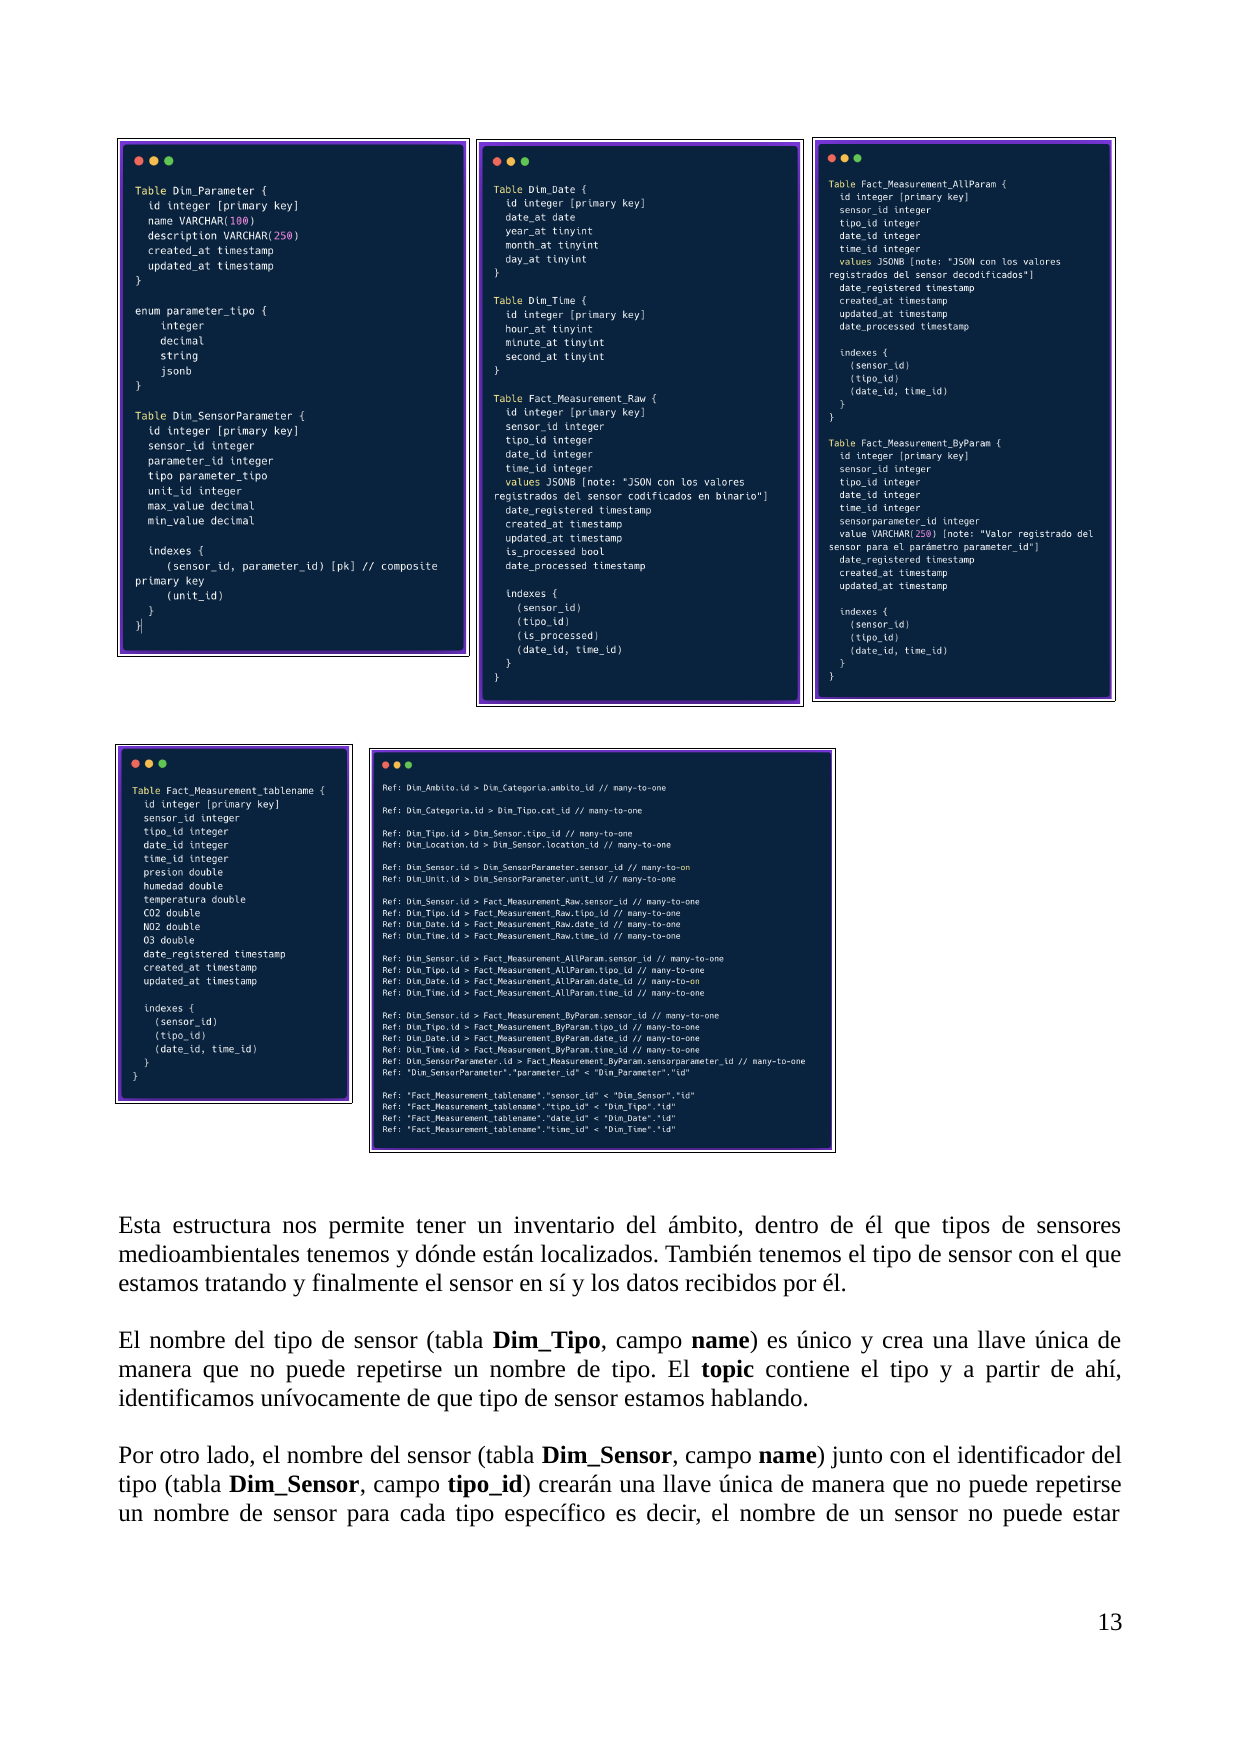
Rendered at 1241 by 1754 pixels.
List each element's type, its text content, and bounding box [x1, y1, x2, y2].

text El nombre del tipo de sensor (tabla Dim_Tipo, campo name) es único y crea una llave única de manera que no puede repetirse un nombre de tipo. El topic contiene el tipo y a partir de ahí, identificamos unívocamente de que tipo de sensor estamos hablando. [118, 1326, 1122, 1412]
picture [118, 746, 350, 1101]
picture [815, 140, 1112, 699]
picture [478, 142, 801, 704]
text Por otro lado, el nombre del sensor (tabla Dim_Sensor, campo name) junto con el identificador del tipo (tabla Dim_Sensor, campo tipo_id) crearán una llave única de manera que no puede repetirse un nombre de sensor para cada tipo específico es decir, el nombre de un sensor no puede estar [118, 1441, 1122, 1527]
picture [371, 750, 832, 1150]
picture [119, 141, 467, 654]
text Esta estructura nos permite tener un inventario del ámbito, dentro de él que tipos de sensores medioambientales tenemos y dónde están localizados. También tenemos el tipo de sensor con el que estamos tratando y finalmente el sensor en sí y los datos recibidos por él. [118, 1211, 1122, 1297]
